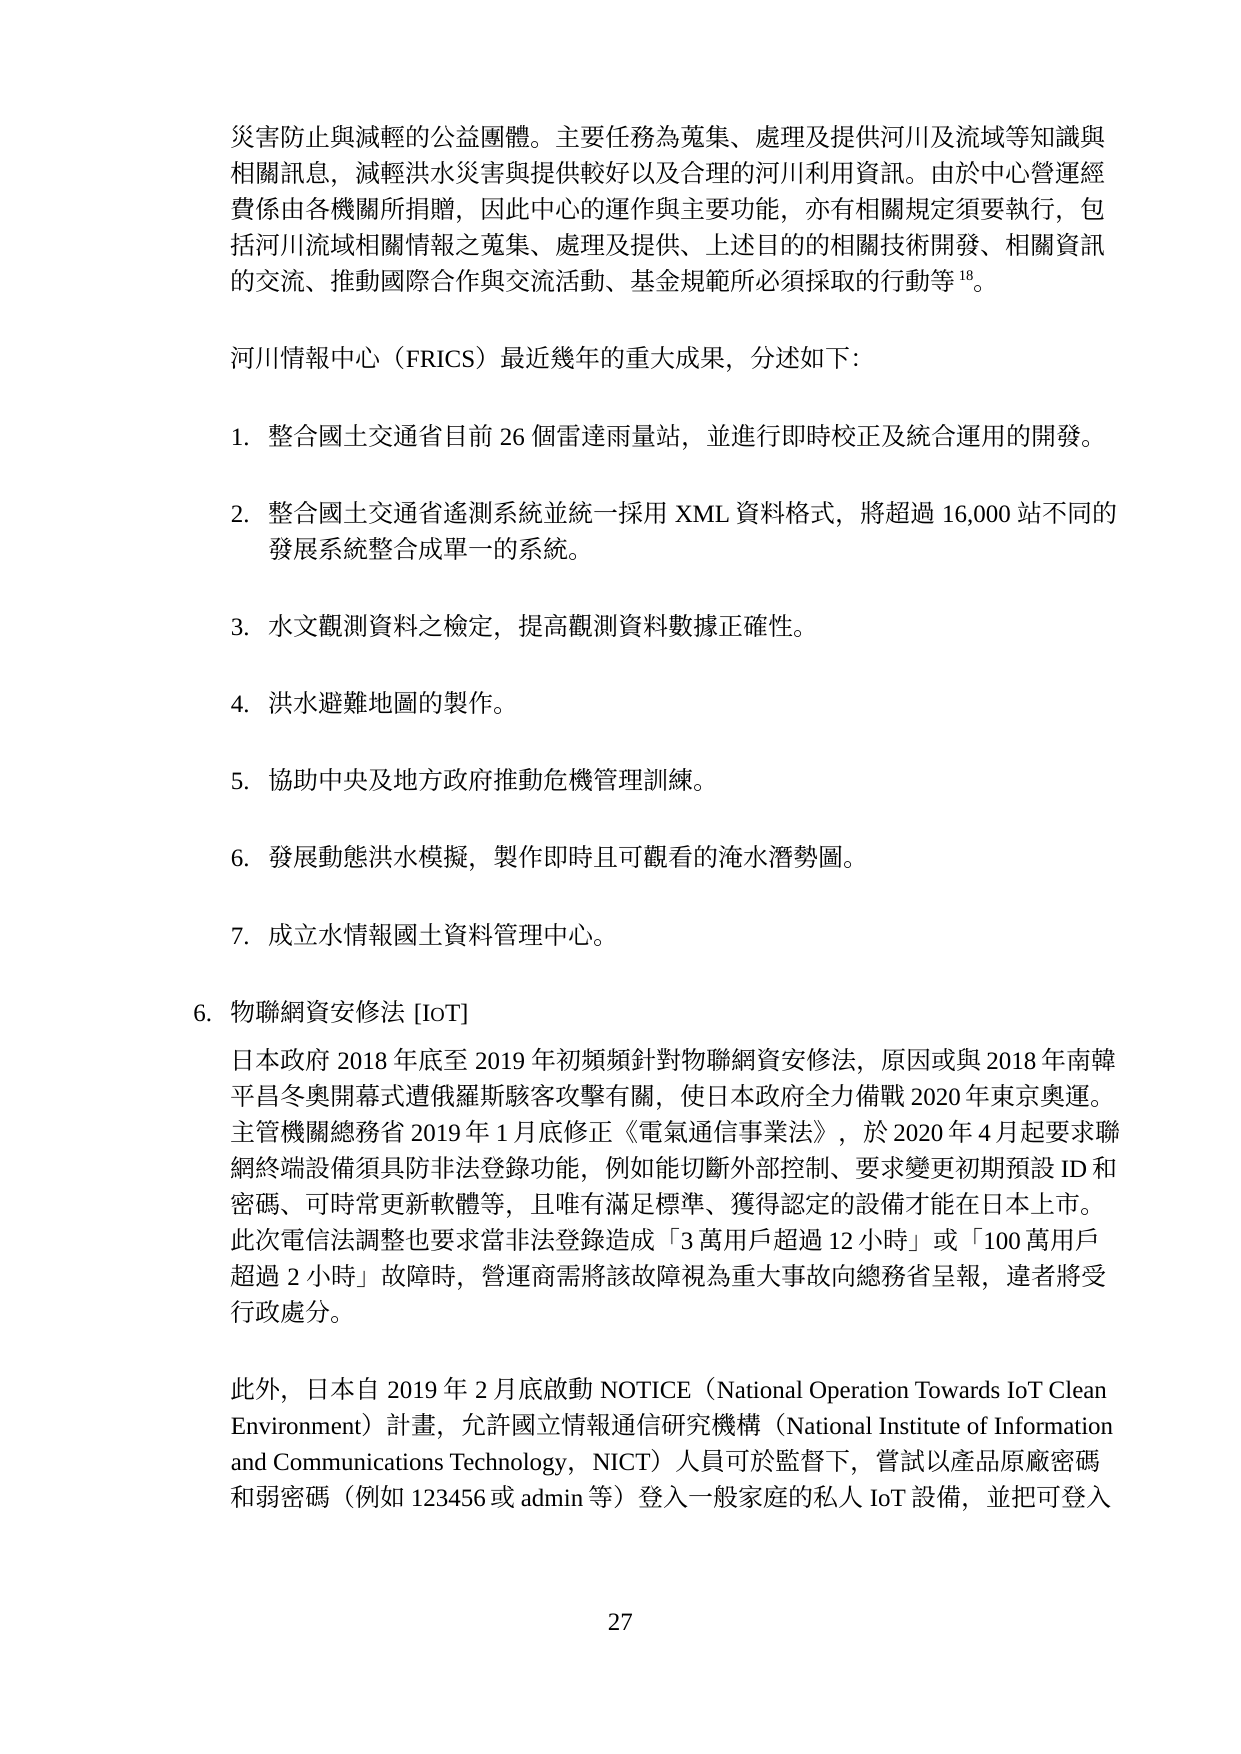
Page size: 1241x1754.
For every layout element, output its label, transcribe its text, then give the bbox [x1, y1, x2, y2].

list 成立水情報國土資料管理中心。 [231, 915, 1122, 980]
list 發展動態洪水模擬，製作即時且可觀看的淹水潛勢圖。 [231, 838, 1122, 903]
list 物聯網資安修法 [IoT] [193, 992, 1122, 1028]
list 日本政府 2018 年底至 2019 年初頻頻針對物聯網資安修法，原因或與2018年南韓平昌冬奧開幕式遭俄羅斯駭客攻擊有關，使日本政府全力備戰2020年東京奧運。主管機關總務省2019年1月底修正《電氣通信事業法》，於2020年4月起要求聯網終端設備須具防非法登錄功能，例如能切斷外部控制、要求變更初期預設ID和密碼、可時常更新軟體等，且唯有滿足標準、獲得認定的設備才能在日本上市。此次電信法調整也要求當非法登錄造成「3萬用戶超過12小時」或「100萬用戶超過 2 小時」故障時，營運商需將該故障視為重大事故向總務省呈報，違者將受行政處分。 [193, 1041, 1122, 1357]
list 整合國土交通省遙測系統並統一採用 XML 資料格式，將超過 16,000 站不同的發展系統整合成單一的系統。 [231, 493, 1122, 594]
list 水文觀測資料之檢定，提高觀測資料數據正確性。 [231, 607, 1122, 671]
list 洪水避難地圖的製作。 [231, 684, 1122, 748]
list 河川情報中心（FRICS）最近幾年的重大成果，分述如下： [193, 339, 1122, 404]
list 整合國土交通省目前 26 個雷達雨量站，並進行即時校正及統合運用的開發。 [231, 416, 1122, 481]
list 協助中央及地方政府推動危機管理訓練。 [231, 761, 1122, 826]
list 災害防止與減輕的公益團體。主要任務為蒐集、處理及提供河川及流域等知識與相關訊息，減輕洪水災害與提供較好以及合理的河川利用資訊。由於中心營運經費係由各機關所捐贈，因此中心的運作與主要功能，亦有相關規定須要執行，包括河川流域相關情報之蒐集、處理及提供、上述目的的相關技術開發、相關資訊的交流、推動國際合作與交流活動、基金規範所必須採取的行動等18。 [193, 118, 1122, 327]
list 此外，日本自 2019 年 2 月底啟動 NOTICE（National Operation Towards IoT Clean Environment）計畫，允許國立情報通信研究機構（National Institute of Information and Communications Technology，NICT）人員可於監督下，嘗試以產品原廠密碼和弱密碼（例如123456或admin等）登入一般家庭的私人 IoT 設備，並把可登入 [193, 1370, 1122, 1513]
